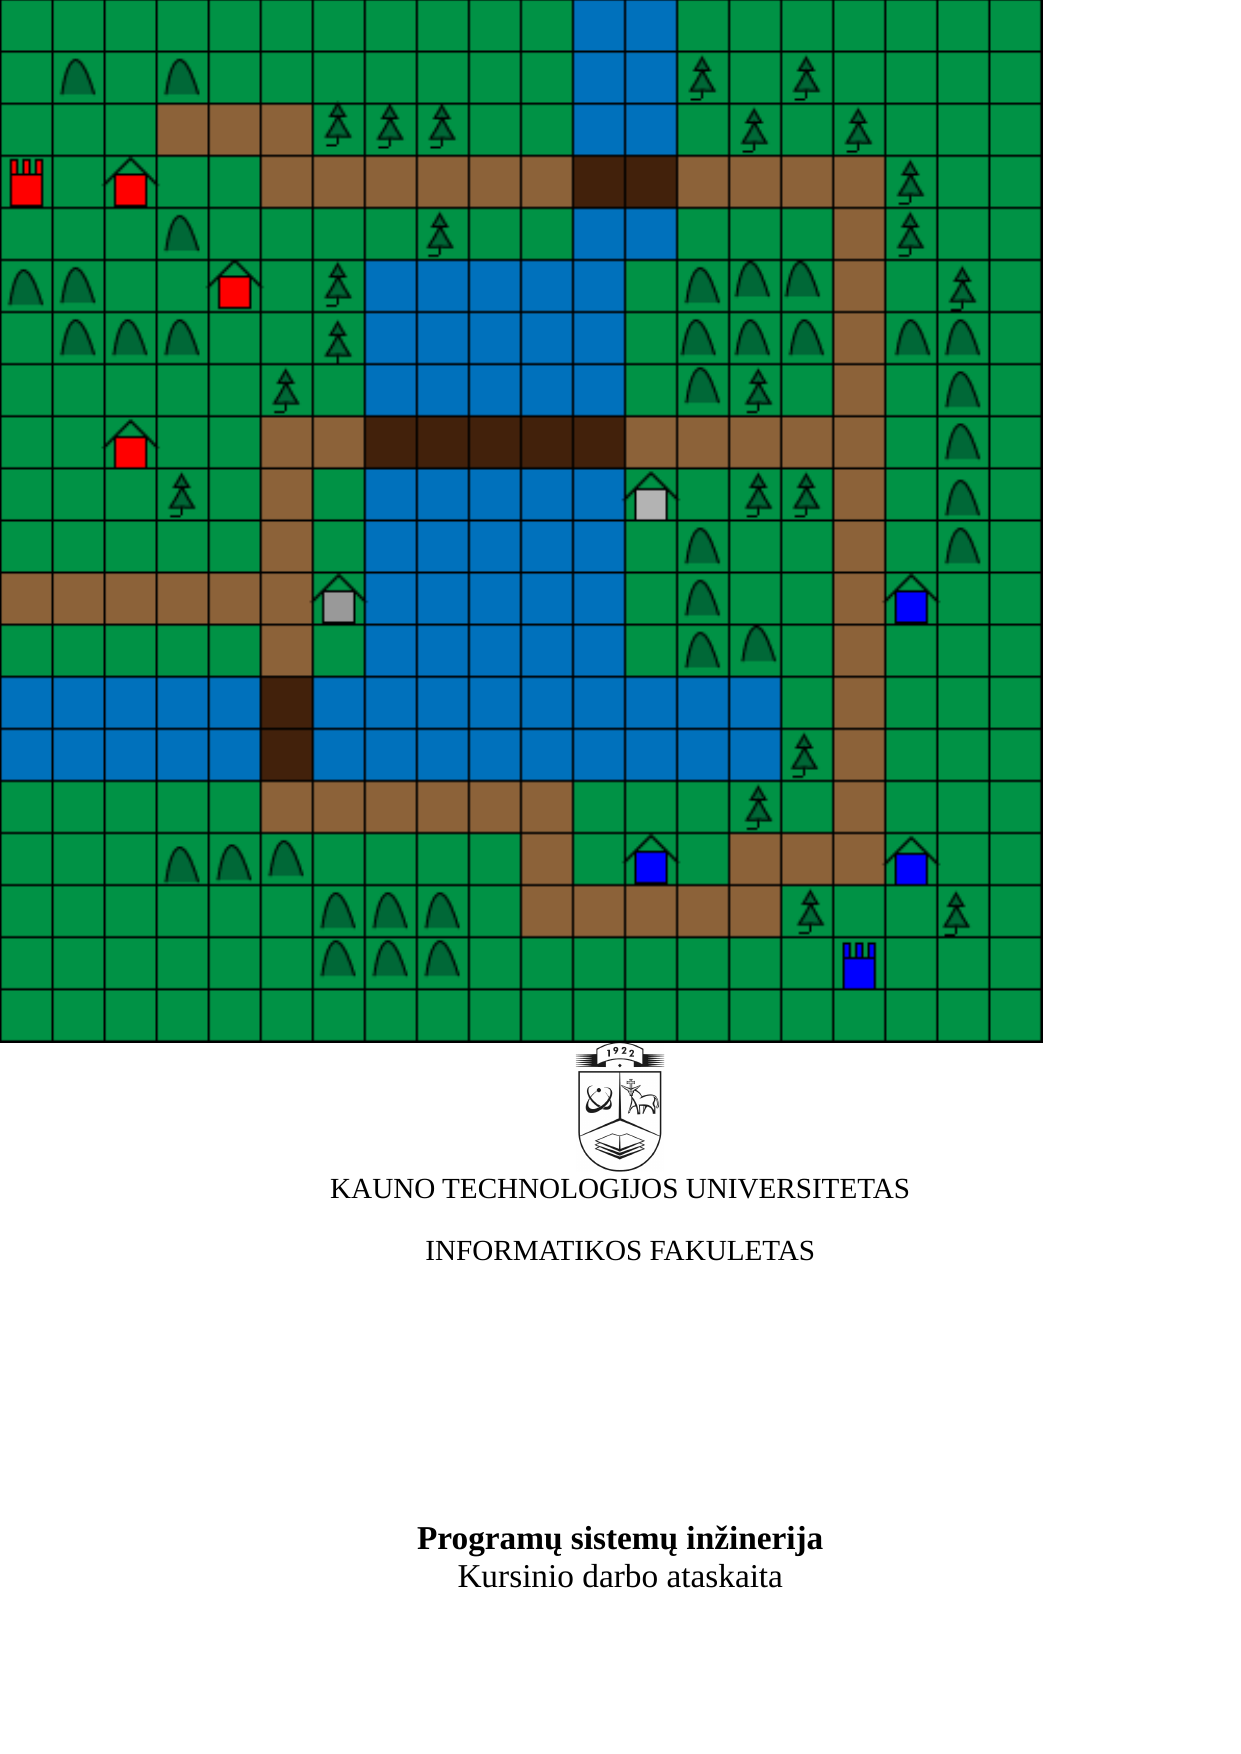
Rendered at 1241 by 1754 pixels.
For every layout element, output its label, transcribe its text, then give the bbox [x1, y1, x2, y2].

picture [0, 0, 1043, 1172]
text INFORMATIKOS FAKULETAS [112, 1233, 1128, 1266]
text Kursinio darbo ataskaita [112, 1557, 1128, 1595]
text KAUNO TECHNOLOGIJOS UNIVERSITETAS [112, 1171, 1128, 1205]
text Programų sistemų inžinerija [112, 1518, 1128, 1557]
